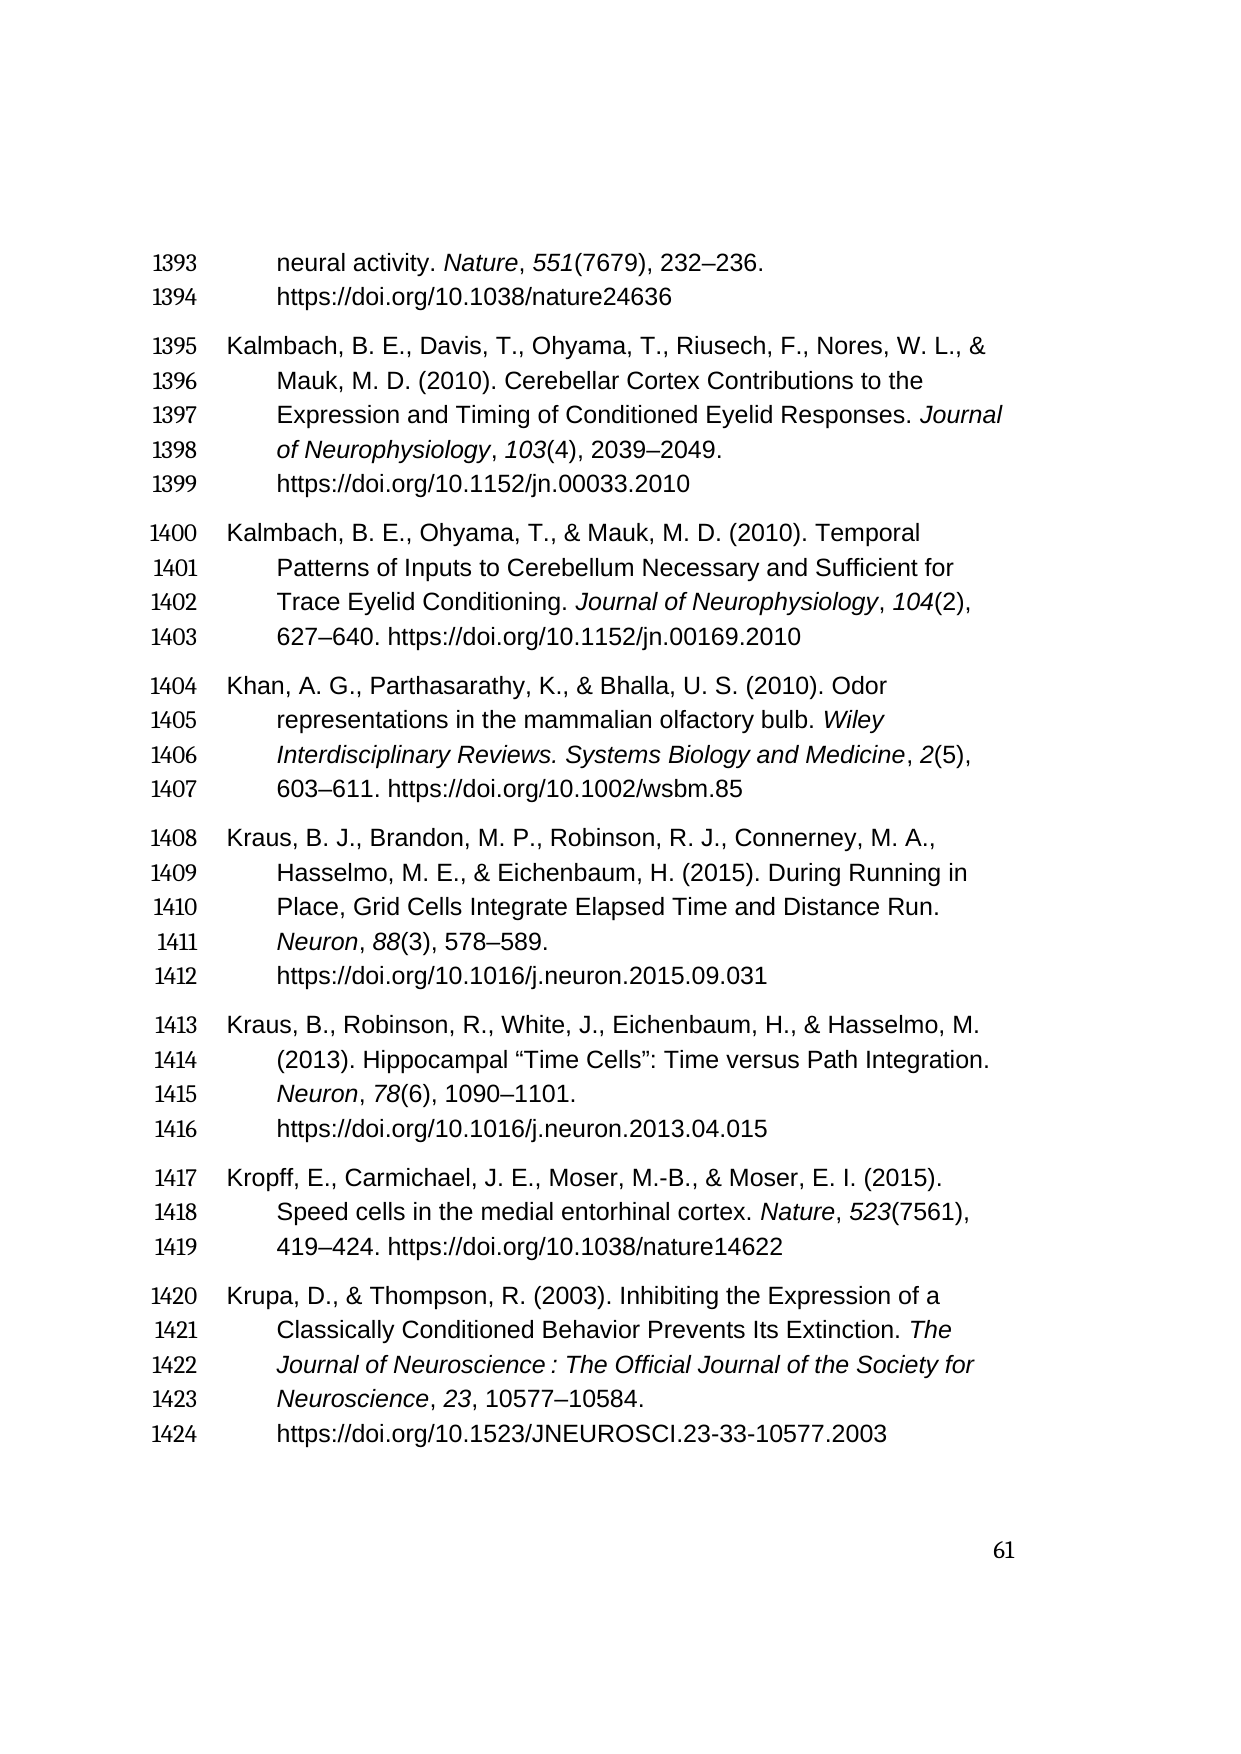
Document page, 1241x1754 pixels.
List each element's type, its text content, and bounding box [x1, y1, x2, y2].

text Kraus, B. J., Brandon, M. P., Robinson, R. J., Connerney, M. A., Hasselmo, M. E., & Eichenbaum, H. (2015). During Running in Place, Grid Cells Integrate Elapsed Time and Distance Run. Neuron, 88(3), 578–589. https://doi.org/10.1016/j.neuron.2015.09.031 [226, 823, 1014, 990]
text Krupa, D., & Thompson, R. (2003). Inhibiting the Expression of a Classically Conditioned Behavior Prevents Its Extinction. The Journal of Neuroscience : The Official Journal of the Society for Neuroscience, 23, 10577–10584. https://doi.org/10.1523/JNEUROSCI.23-33-10577.2003 [226, 1281, 1014, 1447]
text Kalmbach, B. E., Davis, T., Ohyama, T., Riusech, F., Nores, W. L., & Mauk, M. D. (2010). Cerebellar Cortex Contributions to the Expression and Timing of Conditioned Eyelid Responses. Journal of Neurophysiology, 103(4), 2039–2049. https://doi.org/10.1152/jn.00033.2010 [226, 331, 1014, 498]
text neural activity. Nature, 551(7679), 232–236. https://doi.org/10.1038/nature24636 [226, 248, 1014, 311]
text Kraus, B., Robinson, R., White, J., Eichenbaum, H., & Hasselmo, M. (2013). Hippocampal “Time Cells”: Time versus Path Integration. Neuron, 78(6), 1090–1101. https://doi.org/10.1016/j.neuron.2013.04.015 [226, 1010, 1014, 1142]
text Kropff, E., Carmichael, J. E., Moser, M.-B., & Moser, E. I. (2015). Speed cells in the medial entorhinal cortex. Nature, 523(7561), 419–424. https://doi.org/10.1038/nature14622 [226, 1163, 1014, 1260]
text Khan, A. G., Parthasarathy, K., & Bhalla, U. S. (2010). Odor representations in the mammalian olfactory bulb. Wiley Interdisciplinary Reviews. Systems Biology and Medicine, 2(5), 603–611. https://doi.org/10.1002/wsbm.85 [226, 671, 1014, 803]
text Kalmbach, B. E., Ohyama, T., & Mauk, M. D. (2010). Temporal Patterns of Inputs to Cerebellum Necessary and Sufficient for Trace Eyelid Conditioning. Journal of Neurophysiology, 104(2), 627–640. https://doi.org/10.1152/jn.00169.2010 [226, 518, 1014, 650]
